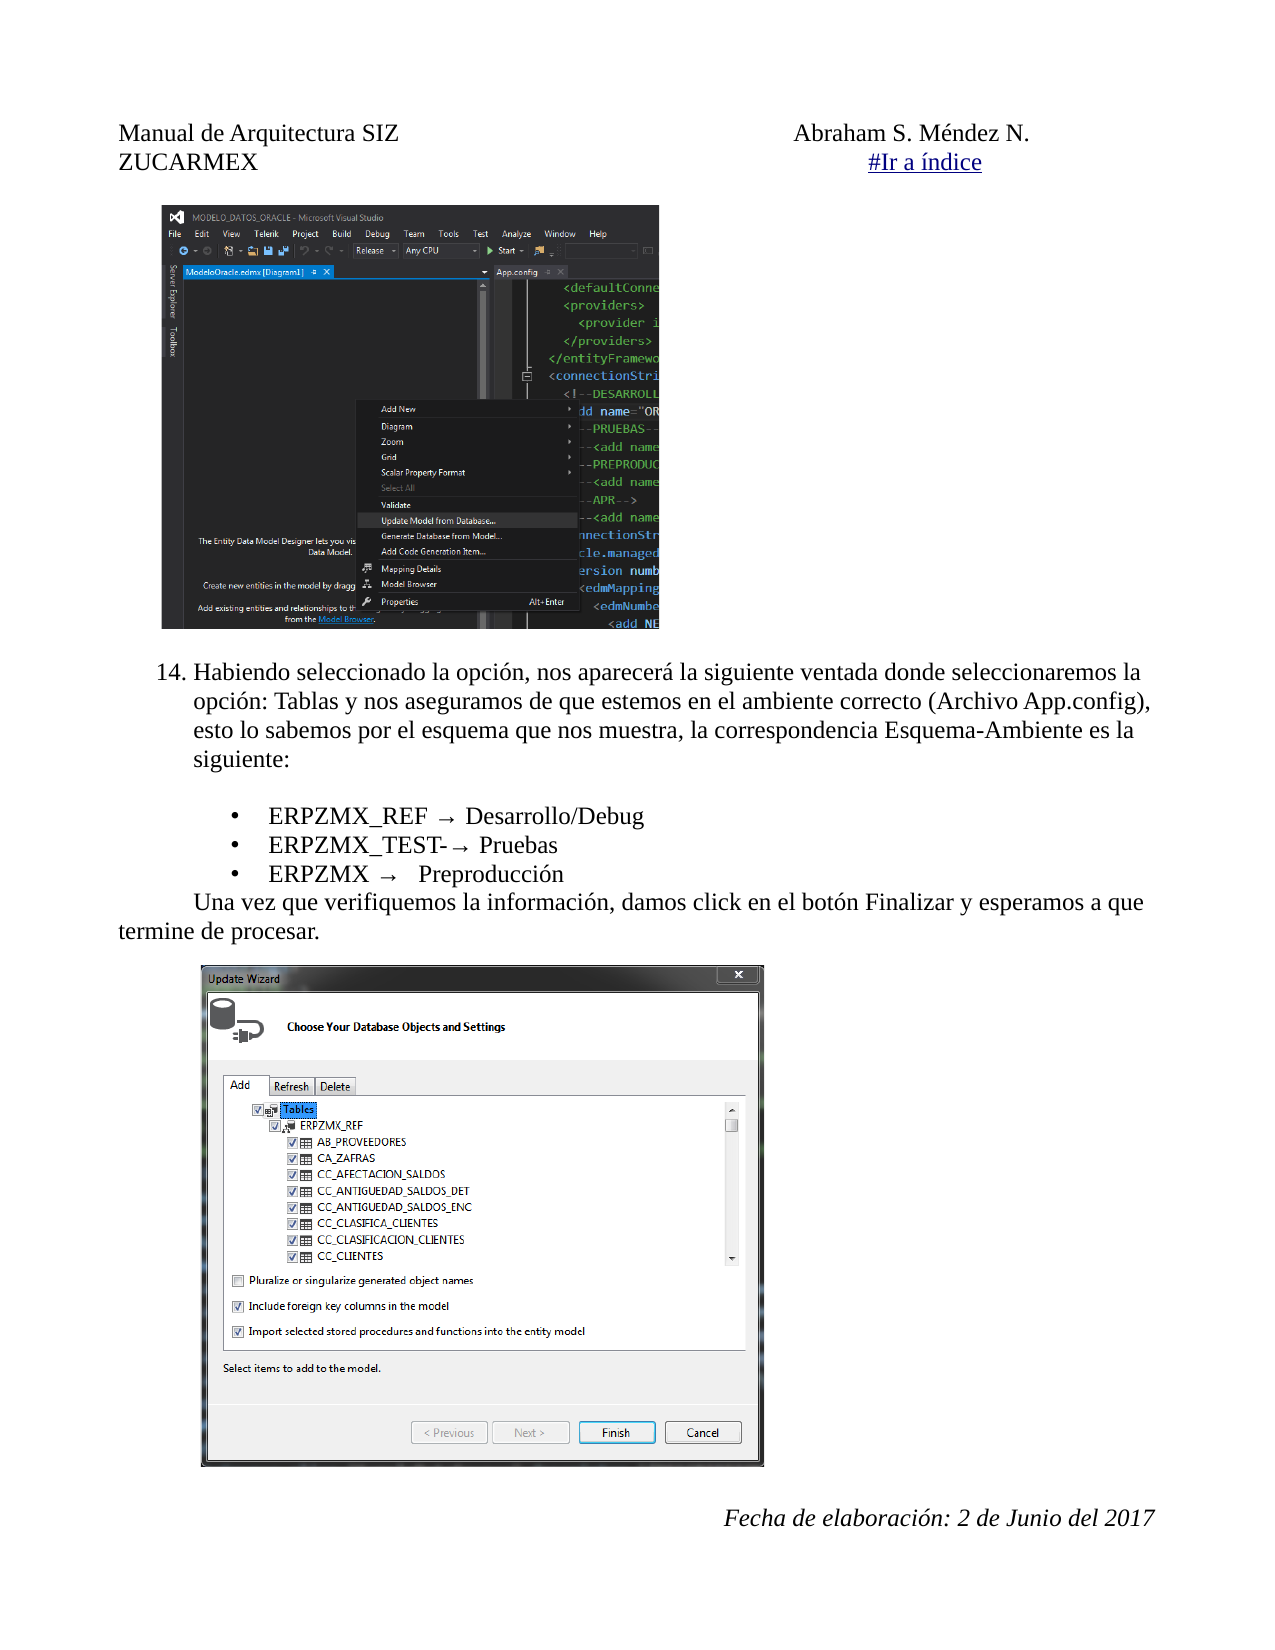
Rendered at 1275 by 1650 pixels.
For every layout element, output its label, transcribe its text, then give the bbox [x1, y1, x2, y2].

picture [200, 965, 765, 1467]
list ERPZMX_REF → Desarrollo/Debug [231, 801, 1157, 830]
list Habiendo seleccionado la opción, nos aparecerá la siguiente ventada donde seleccionaremos la opción: Tablas y nos aseguramos de que estemos en el ambiente correcto (Archivo App.config), esto lo sabemos por el esquema que nos muestra, la correspondencia Esquema-Ambiente es la siguiente: [156, 657, 1157, 772]
list ERPZMX_TEST-→ Pruebas [231, 830, 1157, 859]
list ERPZMX → Preproducción [231, 859, 1157, 887]
text Una vez que verifiquemos la información, damos click en el botón Finalizar y esperamos a que termine de procesar. [118, 887, 1157, 945]
